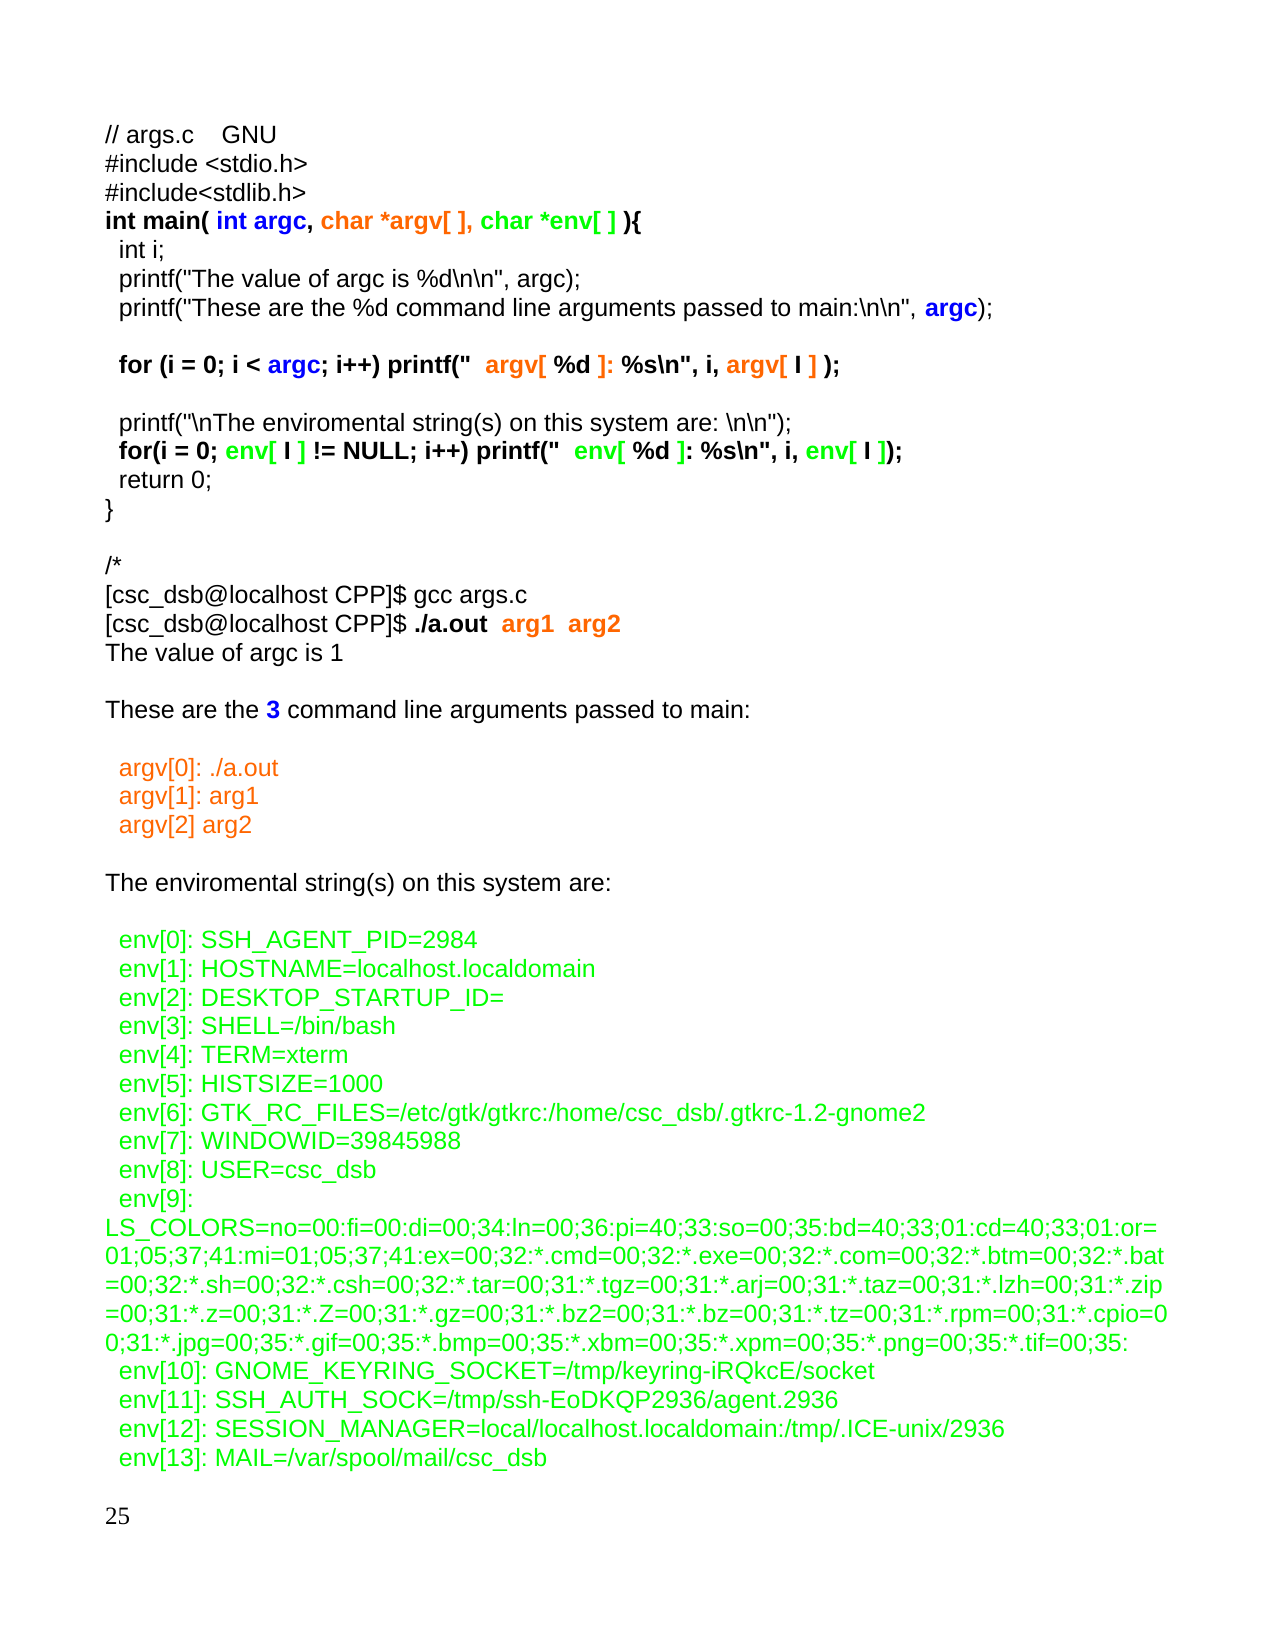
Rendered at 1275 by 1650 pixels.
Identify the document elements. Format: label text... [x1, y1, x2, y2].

text env[0]: SSH_AGENT_PID=2984 [105, 925, 1170, 954]
text argv[1]: arg1 [105, 781, 1170, 810]
text env[2]: DESKTOP_STARTUP_ID= [105, 982, 1170, 1011]
text env[1]: HOSTNAME=localhost.localdomain [105, 954, 1170, 982]
text The enviromental string(s) on this system are: [105, 867, 1170, 896]
text env[5]: HISTSIZE=1000 [105, 1069, 1170, 1097]
text #include <stdio.h> [105, 149, 1170, 177]
text env[9]: LS_COLORS=no=00:fi=00:di=00;34:ln=00;36:pi=40;33:so=00;35:bd=40;33;01:cd=40;33;01:or=01;05;37;41:mi=01;05;37;41:ex=00;32:*.cmd=00;32:*.exe=00;32:*.com=00;32:*.btm=00;32:*.bat=00;32:*.sh=00;32:*.csh=00;32:*.tar=00;31:*.tgz=00;31:*.arj=00;31:*.taz=00;31:*.lzh=00;31:*.zip=00;31:*.z=00;31:*.Z=00;31:*.gz=00;31:*.bz2=00;31:*.bz=00;31:*.tz=00;31:*.rpm=00;31:*.cpio=00;31:*.jpg=00;35:*.gif=00;35:*.bmp=00;35:*.xbm=00;35:*.xpm=00;35:*.png=00;35:*.tif=00;35: [105, 1184, 1170, 1356]
text env[4]: TERM=xterm [105, 1040, 1170, 1069]
text argv[0]: ./a.out [105, 752, 1170, 781]
text #include<stdlib.h> [105, 177, 1170, 206]
text env[3]: SHELL=/bin/bash [105, 1011, 1170, 1040]
text // args.c GNU [105, 120, 1170, 149]
text printf("\nThe enviromental string(s) on this system are: \n\n"); [105, 407, 1170, 436]
text } [105, 494, 1170, 522]
text env[7]: WINDOWID=39845988 [105, 1126, 1170, 1155]
text printf("These are the %d command line arguments passed to main:\n\n", argc); [105, 292, 1170, 321]
text env[8]: USER=csc_dsb [105, 1155, 1170, 1184]
text env[12]: SESSION_MANAGER=local/localhost.localdomain:/tmp/.ICE-unix/2936 [105, 1414, 1170, 1442]
text These are the 3 command line arguments passed to main: [105, 695, 1170, 724]
text for (i = 0; i < argc; i++) printf(" argv[ %d ]: %s\n", i, argv[ I ] ); [105, 350, 1170, 379]
text The value of argc is 1 [105, 637, 1170, 666]
text /* [105, 551, 1170, 580]
text printf("The value of argc is %d\n\n", argc); [105, 264, 1170, 292]
text for(i = 0; env[ I ] != NULL; i++) printf(" env[ %d ]: %s\n", i, env[ I ]); [105, 436, 1170, 465]
text [csc_dsb@localhost CPP]$ gcc args.c [105, 580, 1170, 609]
text [csc_dsb@localhost CPP]$ ./a.out arg1 arg2 [105, 609, 1170, 637]
text return 0; [105, 465, 1170, 494]
text env[13]: MAIL=/var/spool/mail/csc_dsb [105, 1442, 1170, 1471]
text env[6]: GTK_RC_FILES=/etc/gtk/gtkrc:/home/csc_dsb/.gtkrc-1.2-gnome2 [105, 1097, 1170, 1126]
text env[11]: SSH_AUTH_SOCK=/tmp/ssh-EoDKQP2936/agent.2936 [105, 1385, 1170, 1414]
text int i; [105, 235, 1170, 264]
text argv[2] arg2 [105, 810, 1170, 839]
text env[10]: GNOME_KEYRING_SOCKET=/tmp/keyring-iRQkcE/socket [105, 1356, 1170, 1385]
text int main( int argc, char *argv[ ], char *env[ ] ){ [105, 206, 1170, 235]
